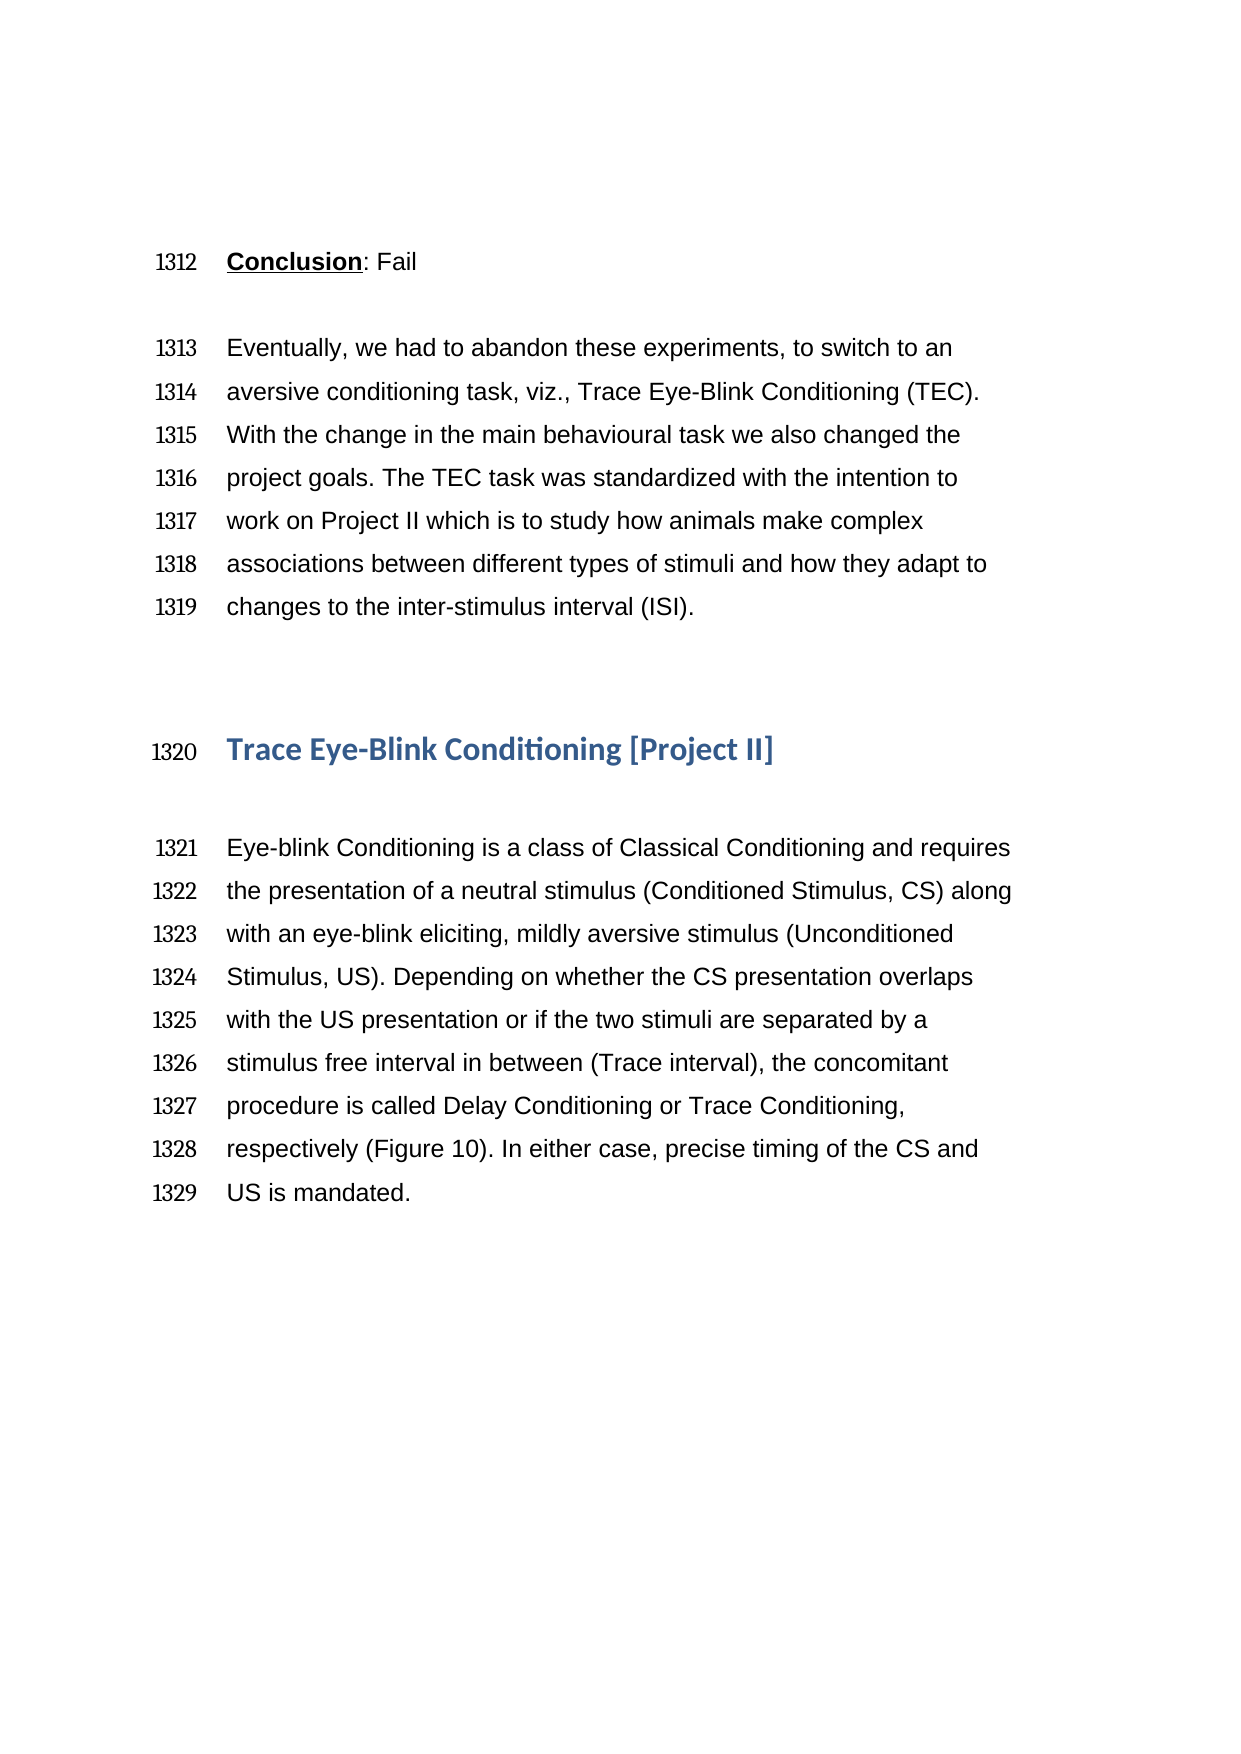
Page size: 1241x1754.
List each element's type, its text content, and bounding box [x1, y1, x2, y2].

subtitle Trace Eye-Blink Conditioning [Project II] [226, 728, 1014, 769]
text Eventually, we had to abandon these experiments, to switch to an aversive conditioning task, viz., Trace Eye-Blink Conditioning (TEC). With the change in the main behavioural task we also changed the project goals. The TEC task was standardized with the intention to work on Project II which is to study how animals make complex associations between different types of stimuli and how they adapt to changes to the inter-stimulus interval (ISI). [226, 333, 1014, 621]
text Eye-blink Conditioning is a class of Classical Conditioning and requires the presentation of a neutral stimulus (Conditioned Stimulus, CS) along with an eye-blink eliciting, mildly aversive stimulus (Unconditioned Stimulus, US). Depending on whether the CS presentation overlaps with the US presentation or if the two stimuli are separated by a stimulus free interval in between (Trace interval), the concomitant procedure is called Delay Conditioning or Trace Conditioning, respectively (Figure 10). In either case, precise timing of the CS and US is mandated. [226, 833, 1014, 1206]
text Conclusion: Fail [226, 247, 1014, 276]
